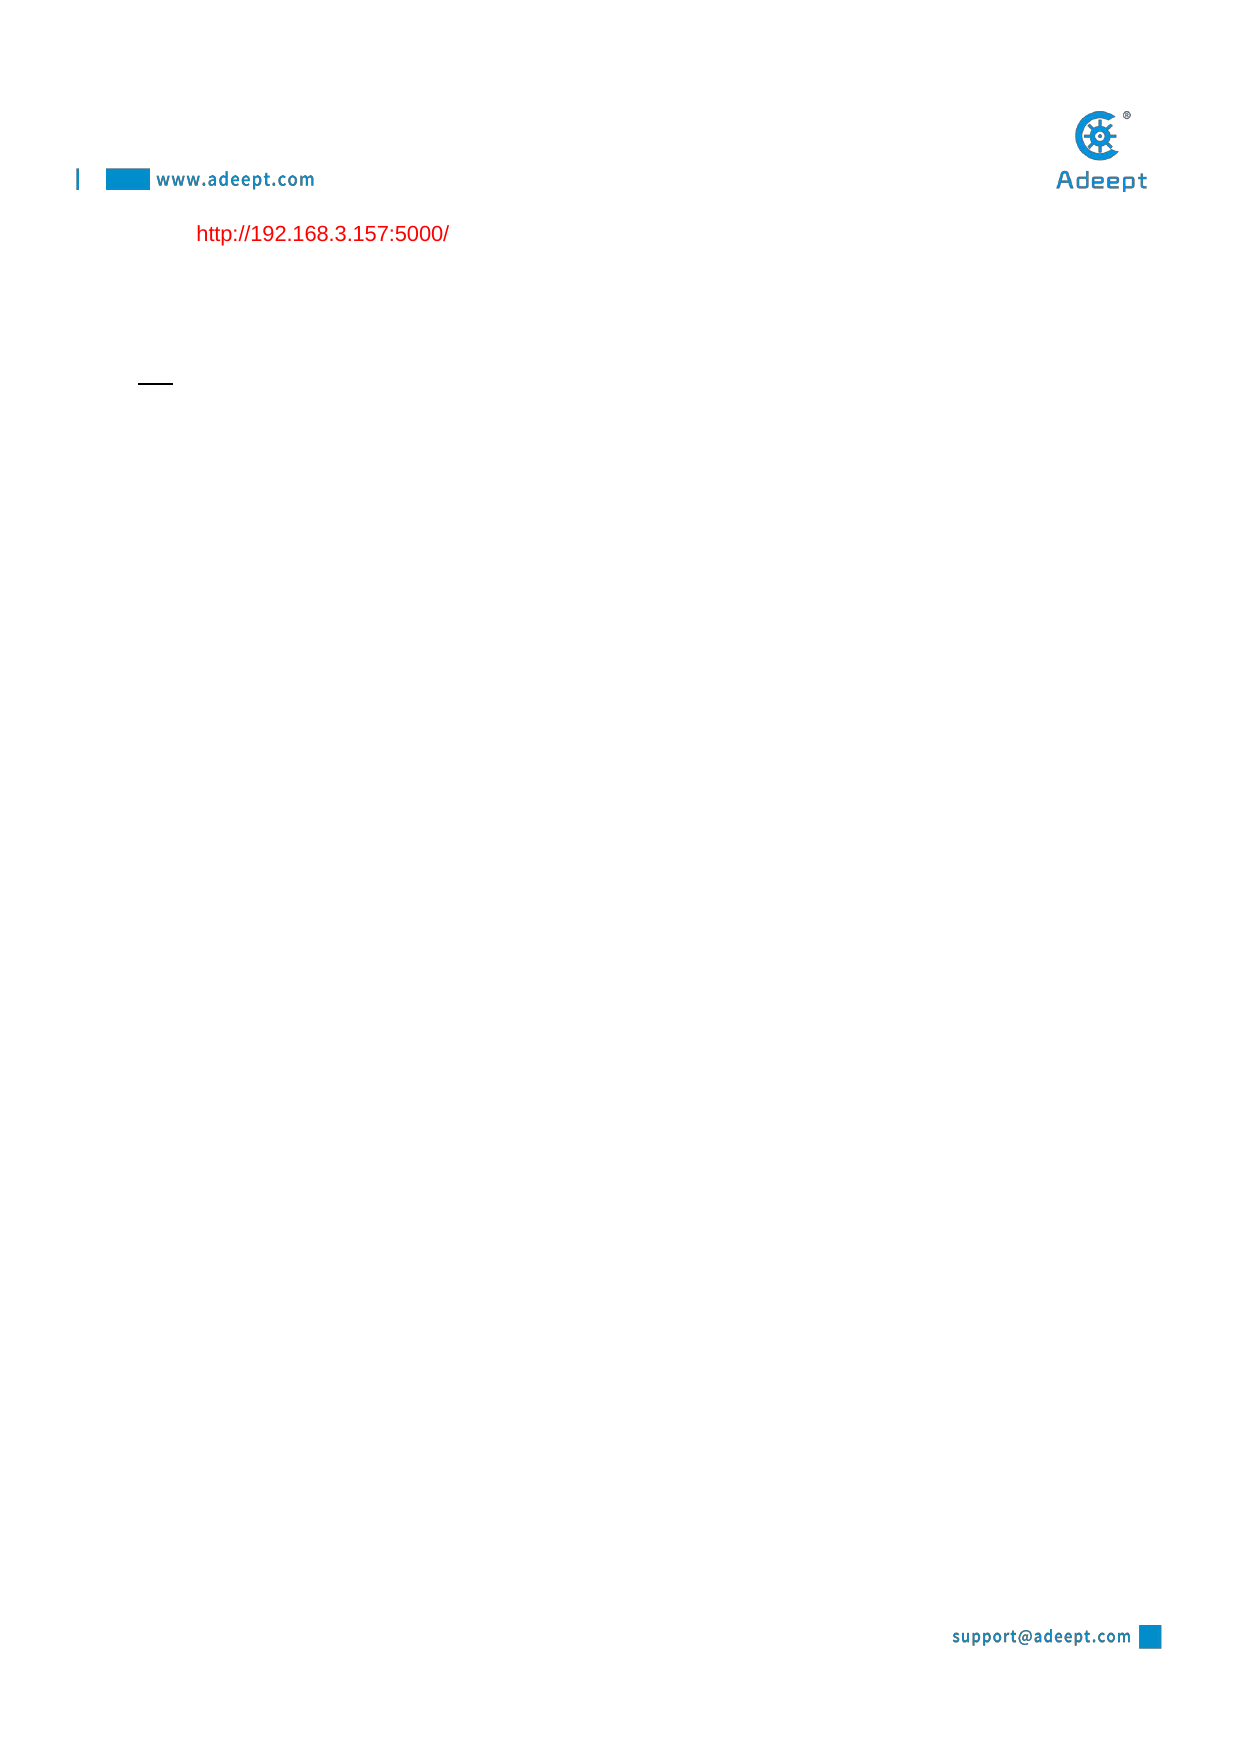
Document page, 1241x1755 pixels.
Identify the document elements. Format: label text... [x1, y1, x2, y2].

picture [75, 167, 343, 191]
picture [947, 1625, 1139, 1649]
text http://192.168.3.157:5000/ [196, 221, 1197, 246]
picture [1056, 111, 1147, 192]
